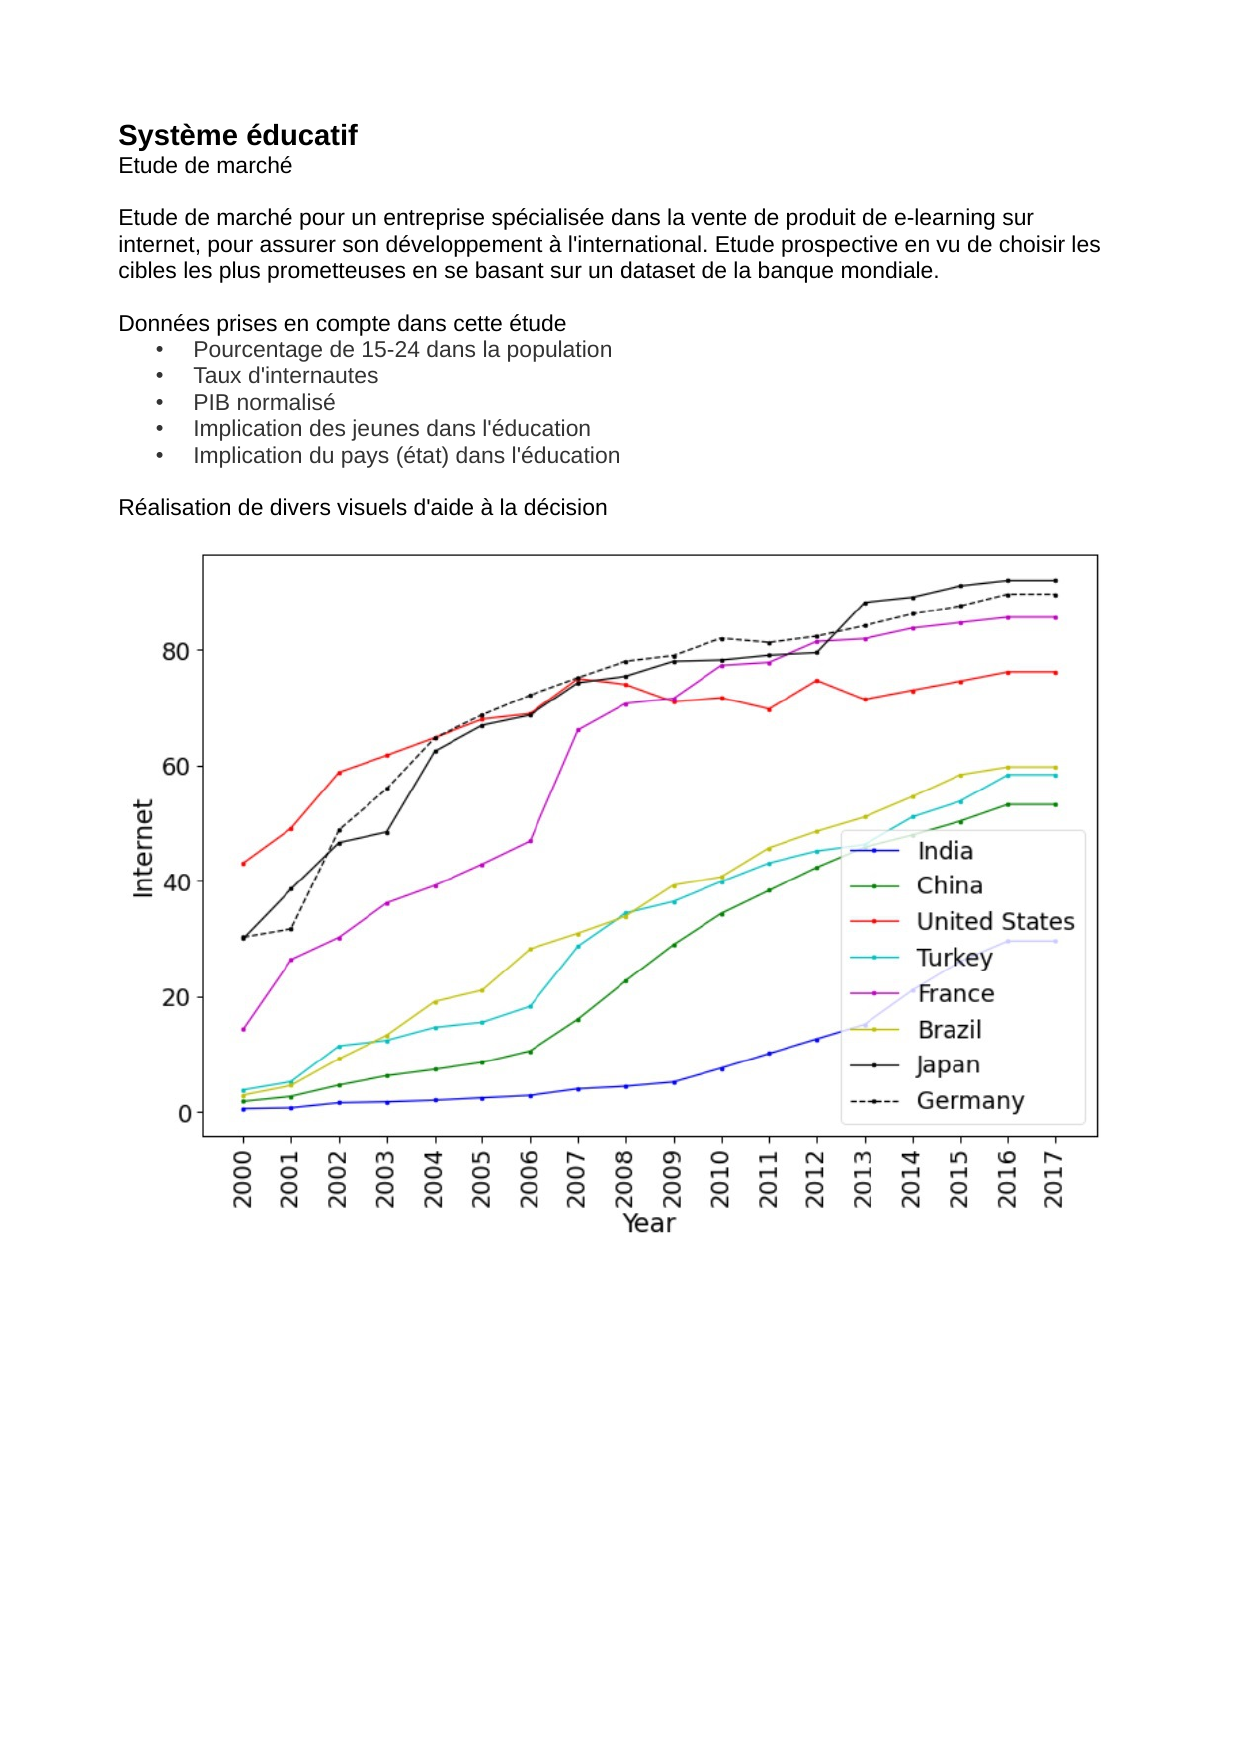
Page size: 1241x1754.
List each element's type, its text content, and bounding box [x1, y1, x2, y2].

list Pourcentage de 15-24 dans la population [156, 336, 1122, 362]
text Etude de marché [118, 152, 1122, 178]
list Taux d'internautes [156, 362, 1122, 389]
list Implication des jeunes dans l'éducation [156, 415, 1122, 442]
list Implication du pays (état) dans l'éducation [156, 442, 1122, 468]
picture [118, 520, 1122, 1241]
list PIB normalisé [156, 389, 1122, 415]
text Données prises en compte dans cette étude [118, 310, 1122, 336]
text Etude de marché pour un entreprise spécialisée dans la vente de produit de e-learning sur internet, pour assurer son développement à l'international. Etude prospective en vu de choisir les cibles les plus prometteuses en se basant sur un dataset de la banque mondiale. [118, 204, 1122, 283]
text Réalisation de divers visuels d'aide à la décision [118, 494, 1122, 520]
text Système éducatif [118, 118, 1122, 152]
